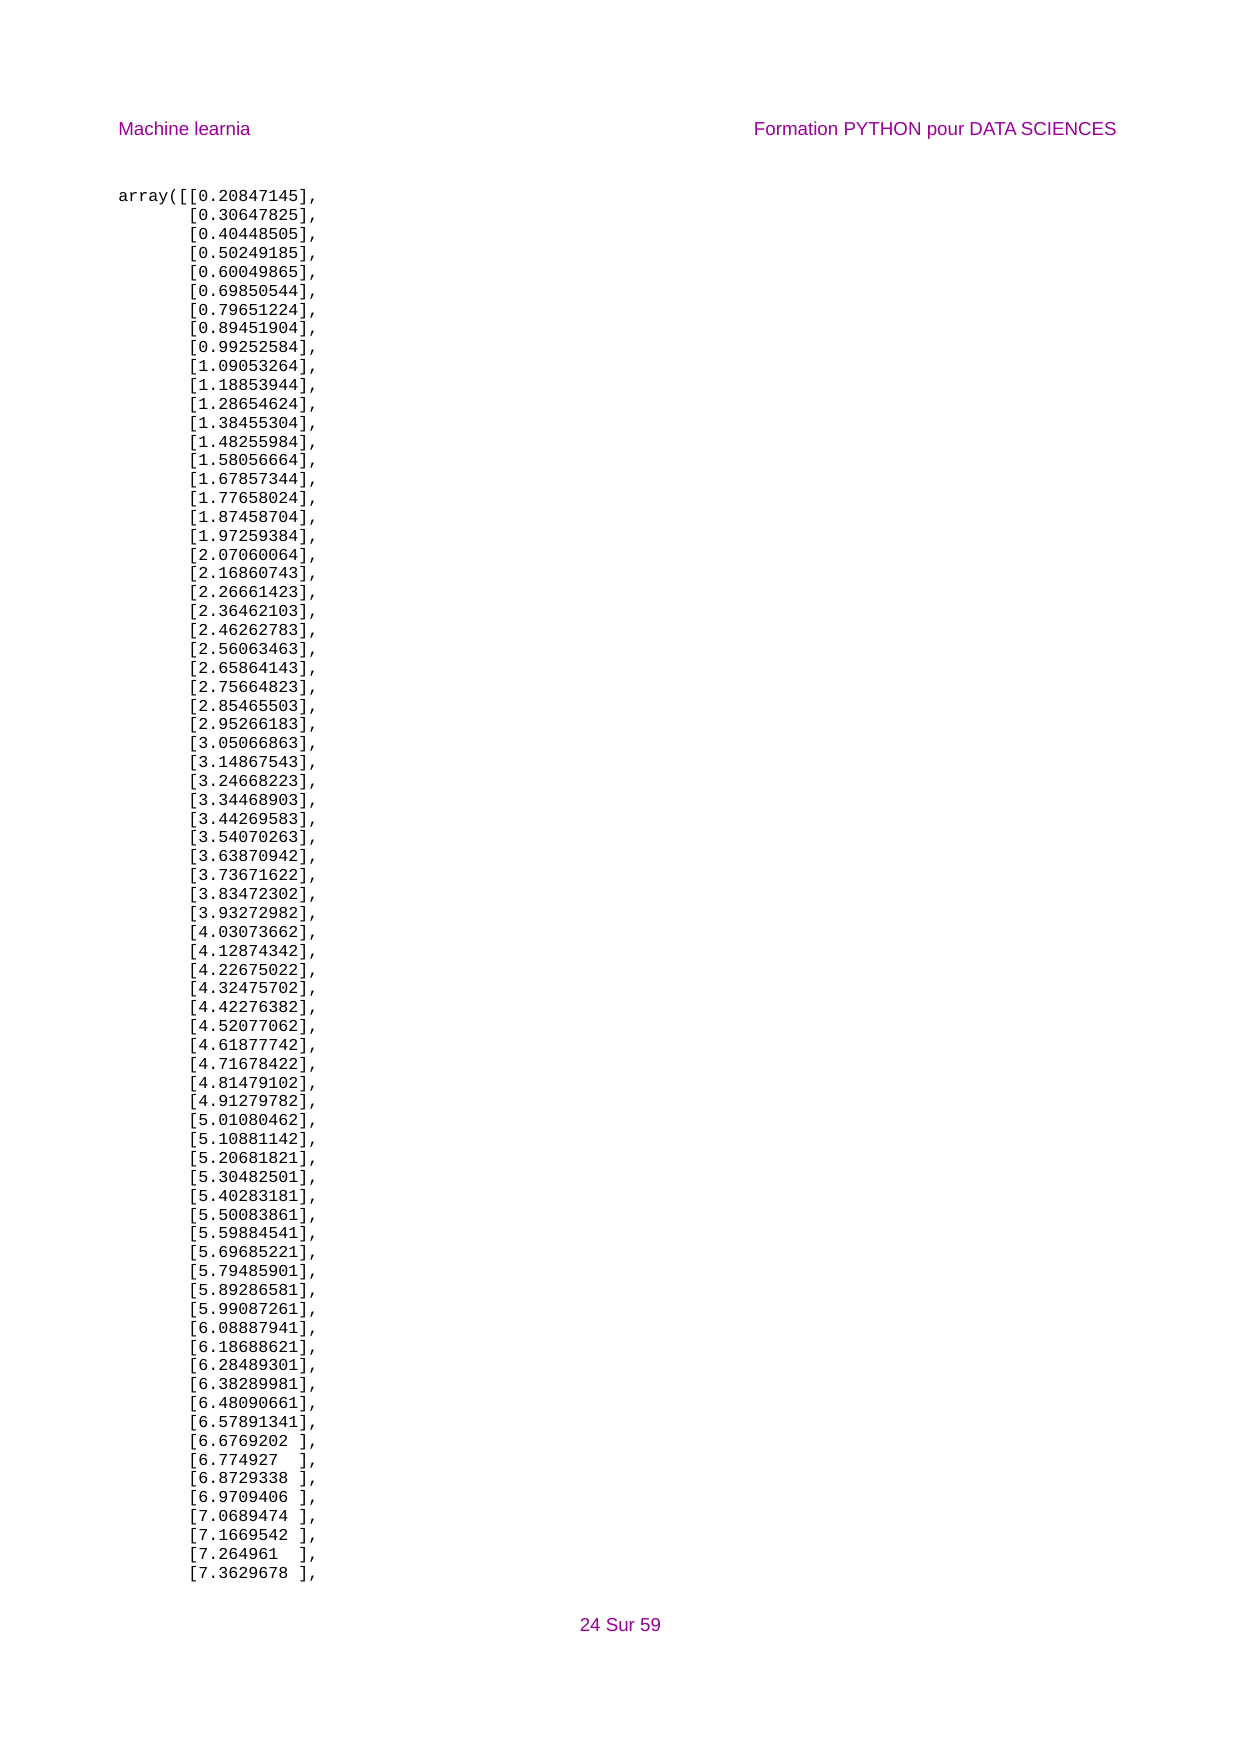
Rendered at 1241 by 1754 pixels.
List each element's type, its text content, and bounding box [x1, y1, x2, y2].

text [5.79485901], [118, 1263, 1122, 1282]
text [4.52077062], [118, 1018, 1122, 1036]
text [2.26661423], [118, 584, 1122, 603]
text [1.97259384], [118, 527, 1122, 546]
text [0.69850544], [118, 282, 1122, 301]
text [0.50249185], [118, 244, 1122, 263]
text [3.44269583], [118, 810, 1122, 829]
text [2.56063463], [118, 641, 1122, 659]
text [1.87458704], [118, 508, 1122, 527]
text [6.6769202 ], [118, 1432, 1122, 1451]
text [5.69685221], [118, 1244, 1122, 1263]
text [5.50083861], [118, 1206, 1122, 1225]
text [3.63870942], [118, 848, 1122, 867]
text [4.12874342], [118, 942, 1122, 961]
text [6.38289981], [118, 1376, 1122, 1395]
text [1.09053264], [118, 358, 1122, 377]
text [2.16860743], [118, 565, 1122, 584]
text [3.24668223], [118, 772, 1122, 791]
text [6.774927 ], [118, 1451, 1122, 1470]
text [1.38455304], [118, 414, 1122, 433]
text [5.89286581], [118, 1282, 1122, 1300]
text [6.9709406 ], [118, 1489, 1122, 1508]
text [6.28489301], [118, 1357, 1122, 1376]
text [2.36462103], [118, 603, 1122, 622]
text [1.67857344], [118, 471, 1122, 490]
text [5.10881142], [118, 1131, 1122, 1149]
text [3.93272982], [118, 904, 1122, 923]
text [4.71678422], [118, 1055, 1122, 1074]
text [5.20681821], [118, 1149, 1122, 1168]
text [3.34468903], [118, 791, 1122, 810]
text [6.08887941], [118, 1319, 1122, 1338]
text [0.40448505], [118, 226, 1122, 244]
text [1.77658024], [118, 490, 1122, 508]
text [4.03073662], [118, 923, 1122, 942]
text [7.1669542 ], [118, 1527, 1122, 1546]
text [7.264961 ], [118, 1546, 1122, 1564]
text [4.91279782], [118, 1093, 1122, 1112]
text [2.46262783], [118, 622, 1122, 641]
text [0.99252584], [118, 339, 1122, 358]
text [5.01080462], [118, 1112, 1122, 1131]
text [3.83472302], [118, 886, 1122, 904]
text [1.18853944], [118, 377, 1122, 395]
text [3.14867543], [118, 754, 1122, 772]
text [6.18688621], [118, 1338, 1122, 1357]
text [6.57891341], [118, 1413, 1122, 1432]
text [5.40283181], [118, 1187, 1122, 1206]
text array([[0.20847145], [118, 188, 1122, 207]
text [2.85465503], [118, 697, 1122, 716]
text [1.58056664], [118, 452, 1122, 471]
text [6.48090661], [118, 1395, 1122, 1413]
text [2.75664823], [118, 678, 1122, 697]
text [6.8729338 ], [118, 1470, 1122, 1489]
text [0.79651224], [118, 301, 1122, 320]
text [3.54070263], [118, 829, 1122, 848]
text [4.32475702], [118, 980, 1122, 999]
text [4.61877742], [118, 1036, 1122, 1055]
text [7.3629678 ], [118, 1564, 1122, 1583]
text [5.59884541], [118, 1225, 1122, 1244]
text [2.65864143], [118, 659, 1122, 678]
text [0.60049865], [118, 263, 1122, 282]
text [4.22675022], [118, 961, 1122, 980]
text [7.0689474 ], [118, 1508, 1122, 1527]
text [4.42276382], [118, 999, 1122, 1018]
text [5.30482501], [118, 1168, 1122, 1187]
text [4.81479102], [118, 1074, 1122, 1093]
text [1.48255984], [118, 433, 1122, 452]
text [2.07060064], [118, 546, 1122, 565]
text [0.30647825], [118, 207, 1122, 226]
text [1.28654624], [118, 395, 1122, 414]
text [3.73671622], [118, 867, 1122, 886]
text [2.95266183], [118, 716, 1122, 735]
text [3.05066863], [118, 735, 1122, 754]
text [5.99087261], [118, 1300, 1122, 1319]
text [0.89451904], [118, 320, 1122, 339]
